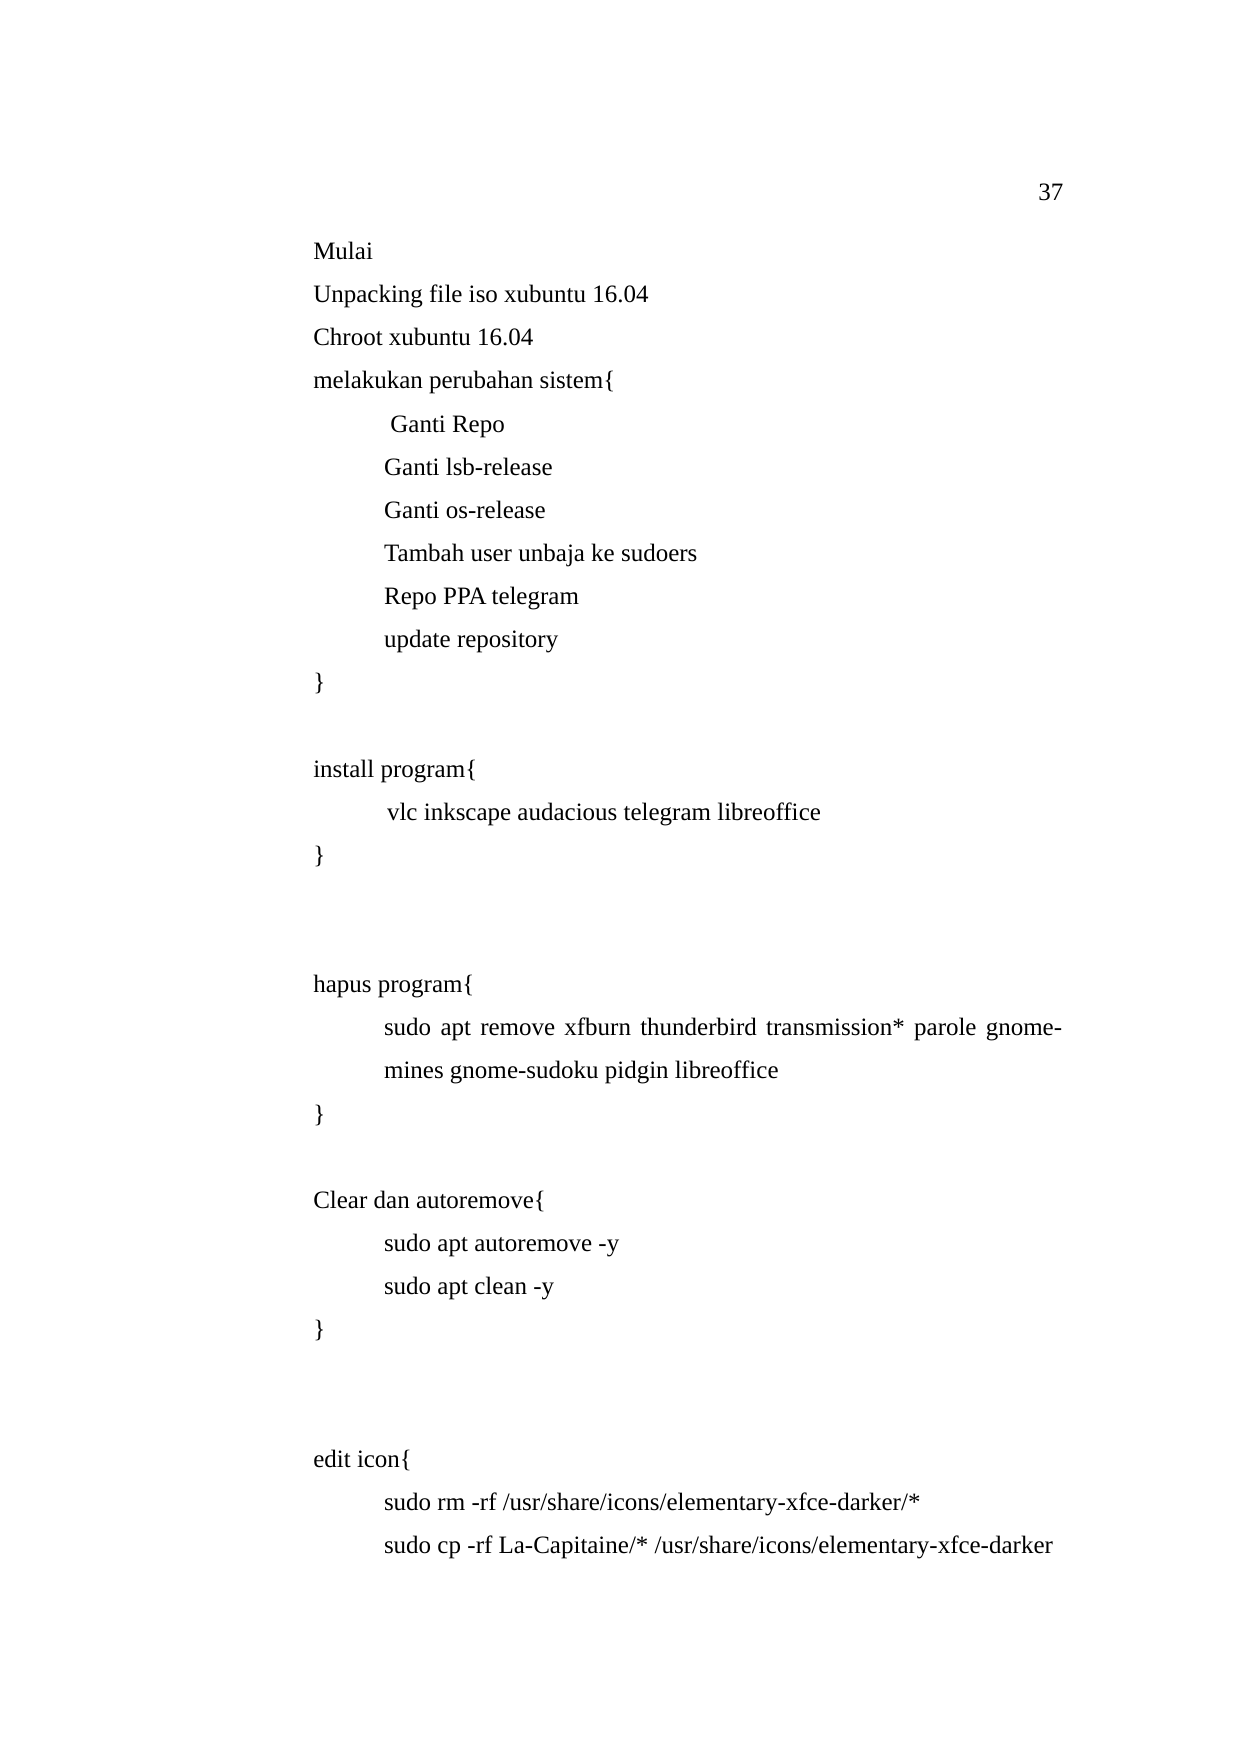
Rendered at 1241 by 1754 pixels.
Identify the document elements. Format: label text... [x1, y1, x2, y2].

text update repository [384, 624, 1063, 653]
text } [313, 1314, 1063, 1343]
text Clear dan autoremove{ [313, 1185, 1063, 1214]
text melakukan perubahan sistem{ [313, 366, 1063, 394]
text sudo apt clean -y [384, 1271, 1063, 1300]
text } [313, 1099, 1063, 1127]
text } [313, 667, 1063, 696]
text } [313, 840, 1063, 869]
text Mulai [313, 236, 1063, 265]
text Ganti Repo [384, 409, 1063, 437]
text vlc inkscape audacious telegram libreoffice [313, 797, 1063, 826]
text Ganti os-release [384, 495, 1063, 524]
text Tambah user unbaja ke sudoers [384, 538, 1063, 567]
text install program{ [313, 754, 1063, 782]
text sudo apt remove xfburn thunderbird transmission* parole gnome-mines gnome-sudoku pidgin libreoffice [384, 1012, 1063, 1084]
text Ganti lsb-release [384, 452, 1063, 481]
text hapus program{ [313, 969, 1063, 998]
text edit icon{ [313, 1444, 1063, 1472]
text Chroot xubuntu 16.04 [313, 322, 1063, 351]
text sudo apt autoremove -y [384, 1228, 1063, 1257]
text sudo rm -rf /usr/share/icons/elementary-xfce-darker/* [384, 1487, 1063, 1516]
text Repo PPA telegram [384, 581, 1063, 610]
text Unpacking file iso xubuntu 16.04 [313, 279, 1063, 308]
text sudo cp -rf La-Capitaine/* /usr/share/icons/elementary-xfce-darker [384, 1530, 1063, 1559]
